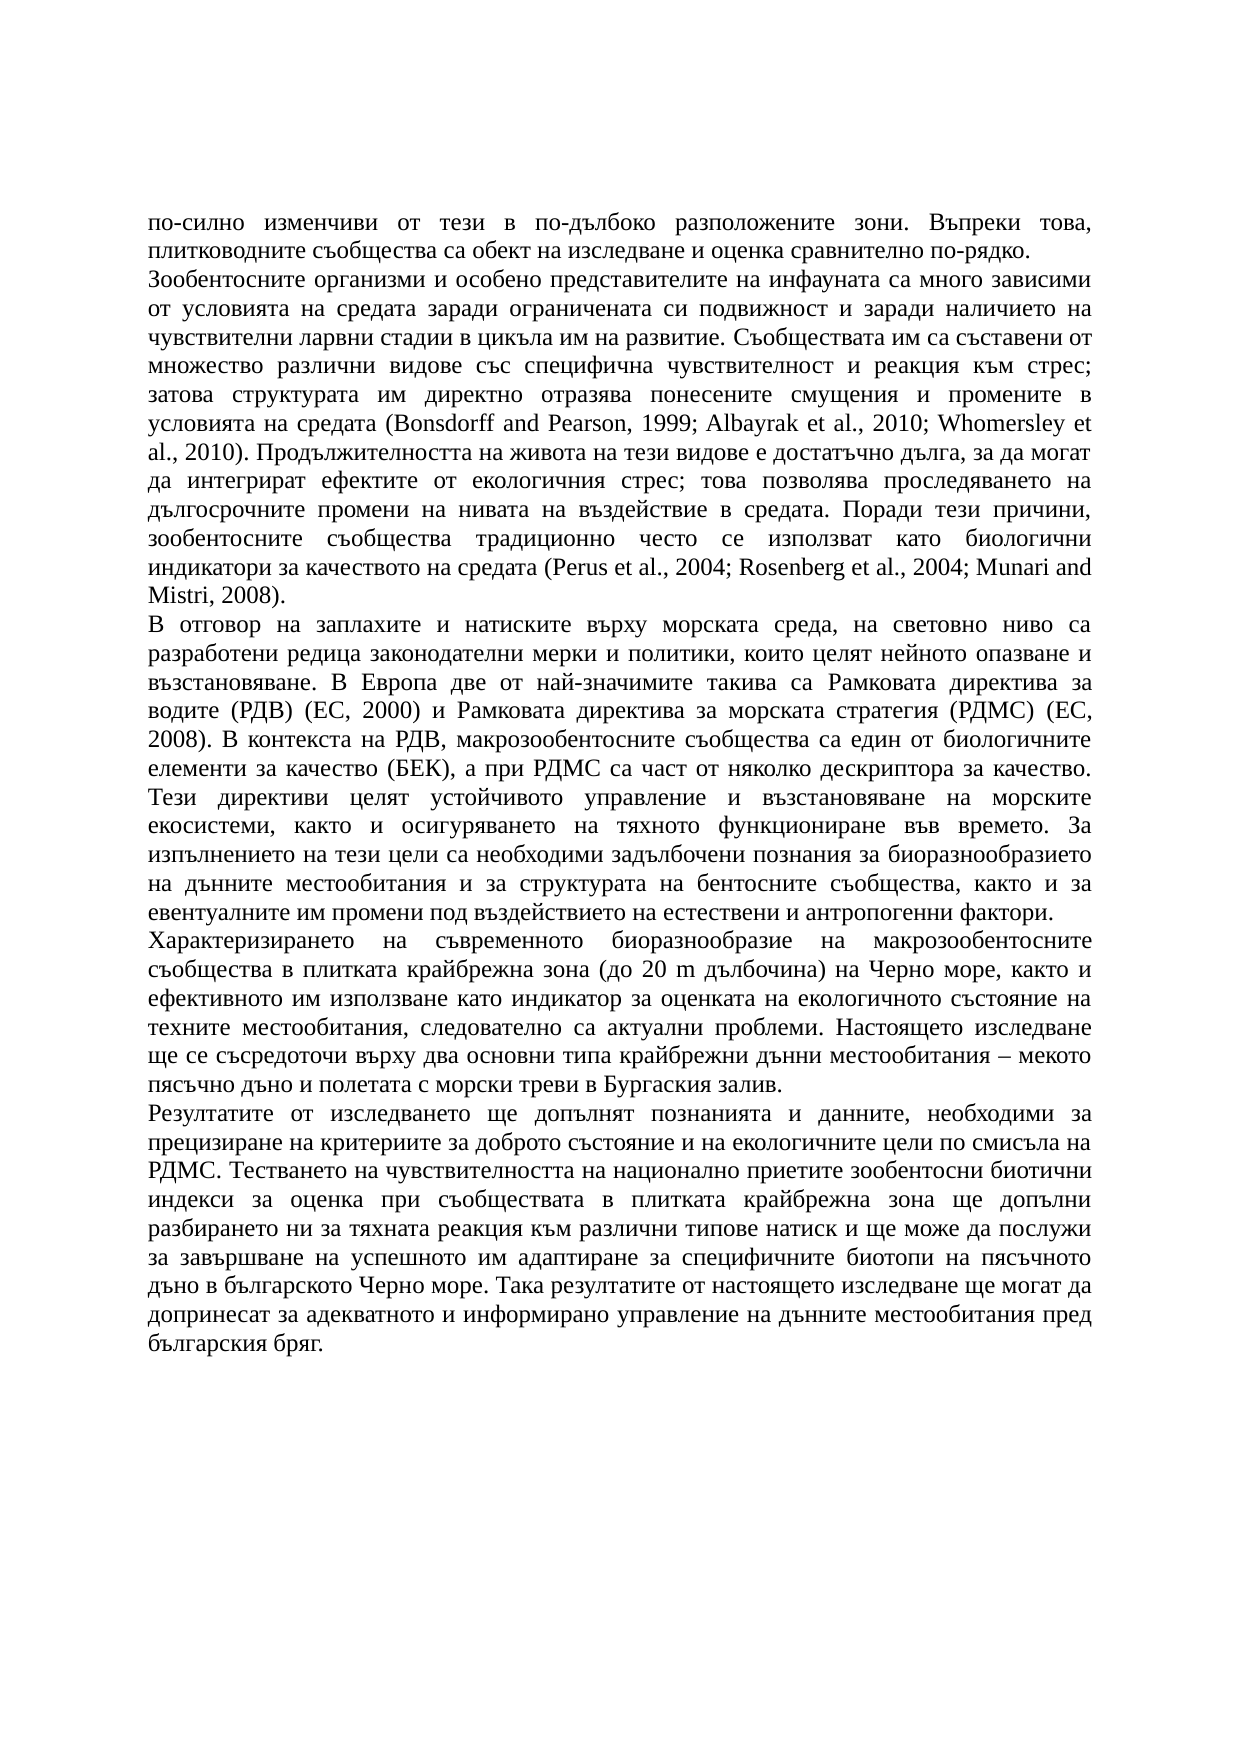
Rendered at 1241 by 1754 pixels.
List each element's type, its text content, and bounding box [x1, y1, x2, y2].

text Резултатите от изследването ще допълнят познанията и данните, необходими за прецизиране на критериите за доброто състояние и на екологичните цели по смисъла на РДМС. Тестването на чувствителността на национално приетите зообентосни биотични индекси за оценка при съобществата в плитката крайбрежна зона ще допълни разбирането ни за тяхната реакция към различни типове натиск и ще може да послужи за завършване на успешното им адаптиране за специфичните биотопи на пясъчното дъно в българското Черно море. Така резултатите от настоящето изследване ще могат да допринесат за адекватното и информирано управление на дънните местообитания пред българския бряг. [148, 1098, 1093, 1357]
text В отговор на заплахите и натиските върху морската среда, на световно ниво са разработени редица законодателни мерки и политики, които целят нейното опазване и възстановяване. В Европа две от най-значимите такива са Рамковата директива за водите (РДВ) (EC, 2000) и Рамковата директива за морската стратегия (РДМС) (EC, 2008). В контекста на РДВ, макрозообентосните съобщества са един от биологичните елементи за качество (БЕК), а при РДМС са част от няколко дескриптора за качество. Тези директиви целят устойчивото управление и възстановяване на морските екосистеми, както и осигуряването на тяхното функциониране във времето. За изпълнението на тези цели са необходими задълбочени познания за биоразнообразието на дънните местообитания и за структурата на бентосните съобщества, както и за евентуалните им промени под въздействието на естествени и антропогенни фактори. [148, 609, 1093, 925]
text Зообентосните организми и особено представителите на инфауната са много зависими от условията на средата заради ограничената си подвижност и заради наличието на чувствителни ларвни стадии в цикъла им на развитие. Съобществата им са съставени от множество различни видове със специфична чувствителност и реакция към стрес; затова структурата им директно отразява понесените смущения и промените в условията на средата (Bonsdorff and Pearson, 1999; Albayrak et al., 2010; Whomersley et al., 2010). Продължителността на живота на тези видове е достатъчно дълга, за да могат да интегрират ефектите от екологичния стрес; това позволява проследяването на дългосрочните промени на нивата на въздействие в средата. Поради тези причини, зообентосните съобщества традиционно често се използват като биологични индикатори за качеството на средата (Perus et al., 2004; Rosenberg et al., 2004; Munari and Mistri, 2008). [148, 264, 1093, 609]
text Характеризирането на съвременното биоразнообразие на макрозообентосните съобщества в плитката крайбрежна зона (до 20 m дълбочина) на Черно море, както и ефективното им използване като индикатор за оценката на екологичното състояние на техните местообитания, следователно са актуални проблеми. Настоящето изследване ще се съсредоточи върху два основни типа крайбрежни дънни местообитания – мекото пясъчно дъно и полетата с морски треви в Бургаския залив. [148, 925, 1093, 1098]
text по-силно изменчиви от тези в по-дълбоко разположените зони. Въпреки това, плитководните съобщества са обект на изследване и оценка сравнително по-рядко. [148, 207, 1093, 264]
